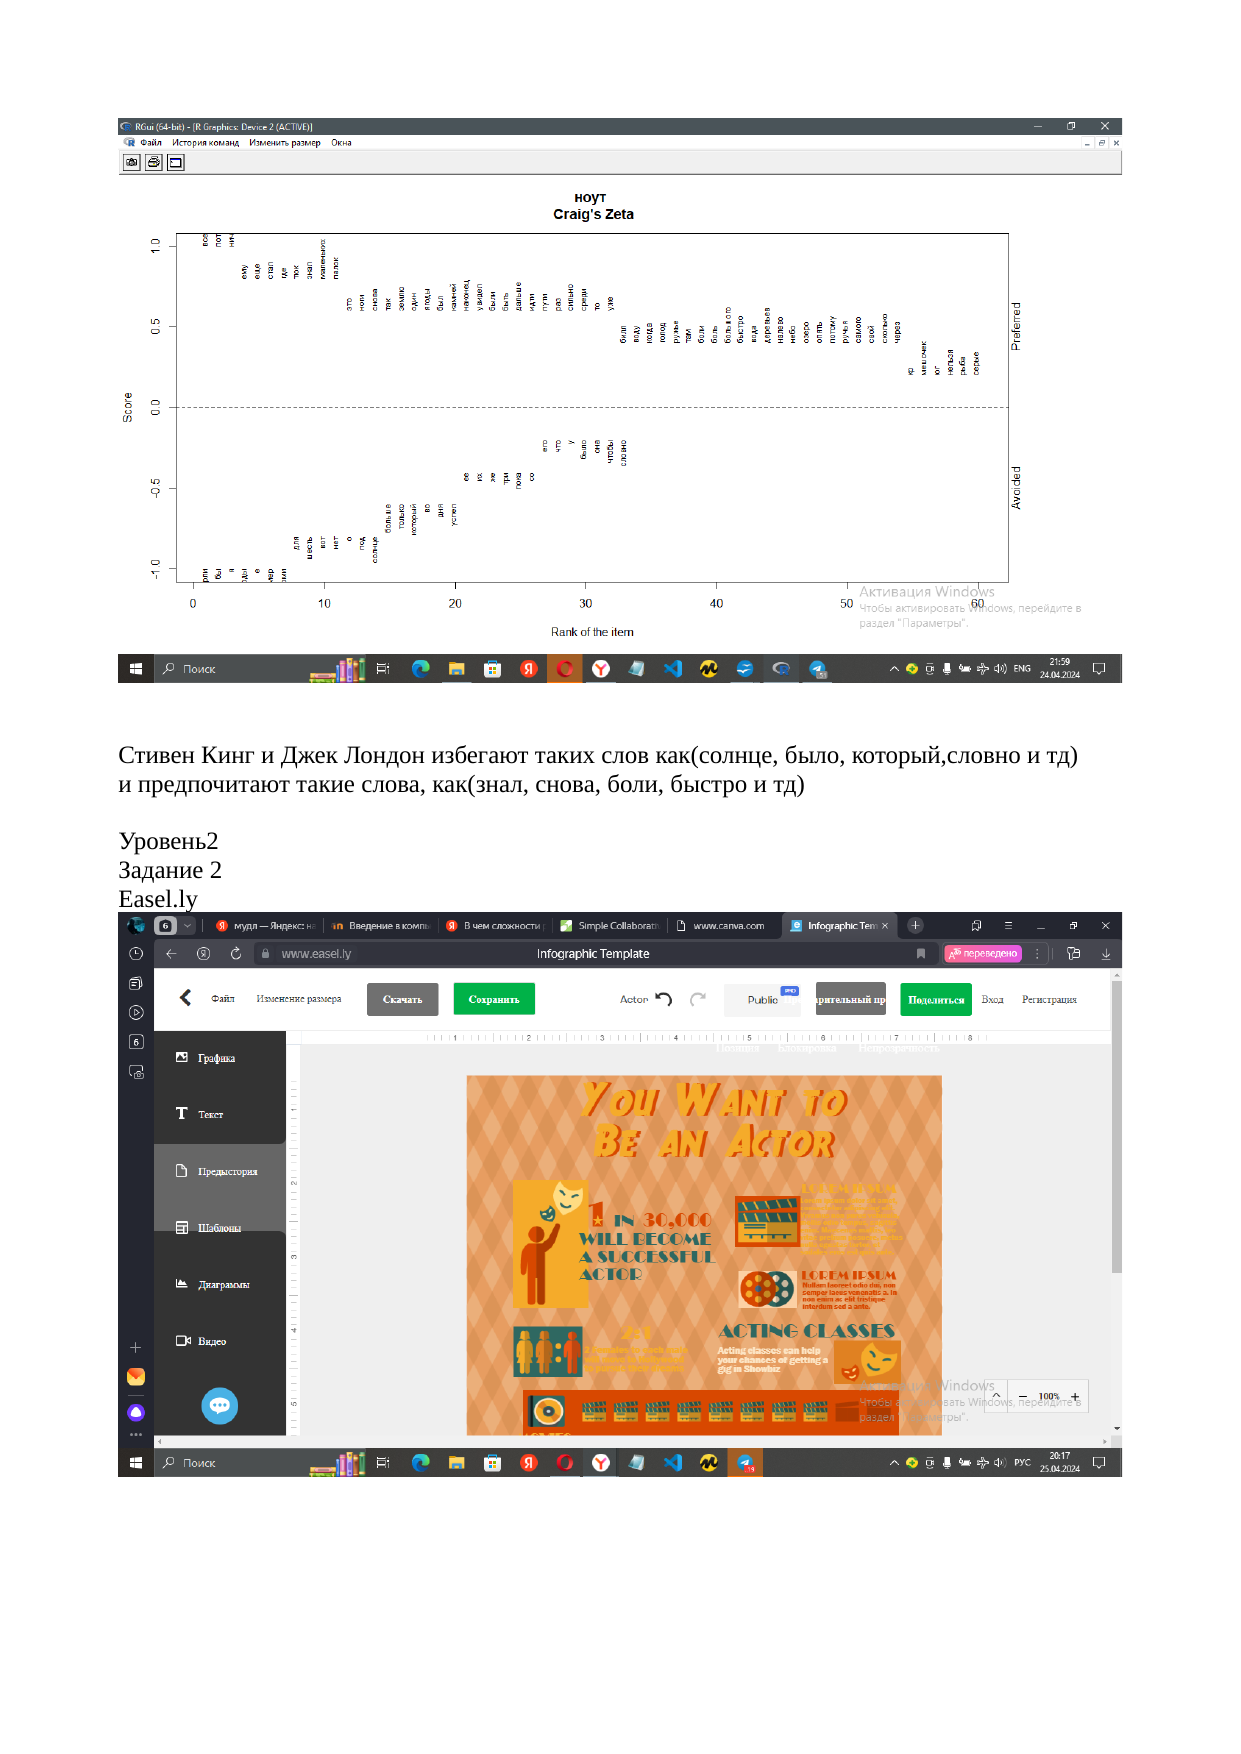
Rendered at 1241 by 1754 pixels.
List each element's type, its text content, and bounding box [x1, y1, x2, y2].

text Easel.ly [118, 884, 1122, 912]
picture [118, 912, 1123, 1477]
text Уровень2 [118, 826, 1122, 855]
text Стивен Кинг и Джек Лондон избегают таких слов как(солнце, было, который,словно и тд) [118, 740, 1122, 769]
text и предпочитают такие слова, как(знал, снова, боли, быстро и тд) [118, 769, 1122, 797]
text Задание 2 [118, 855, 1122, 884]
picture [118, 118, 1123, 683]
